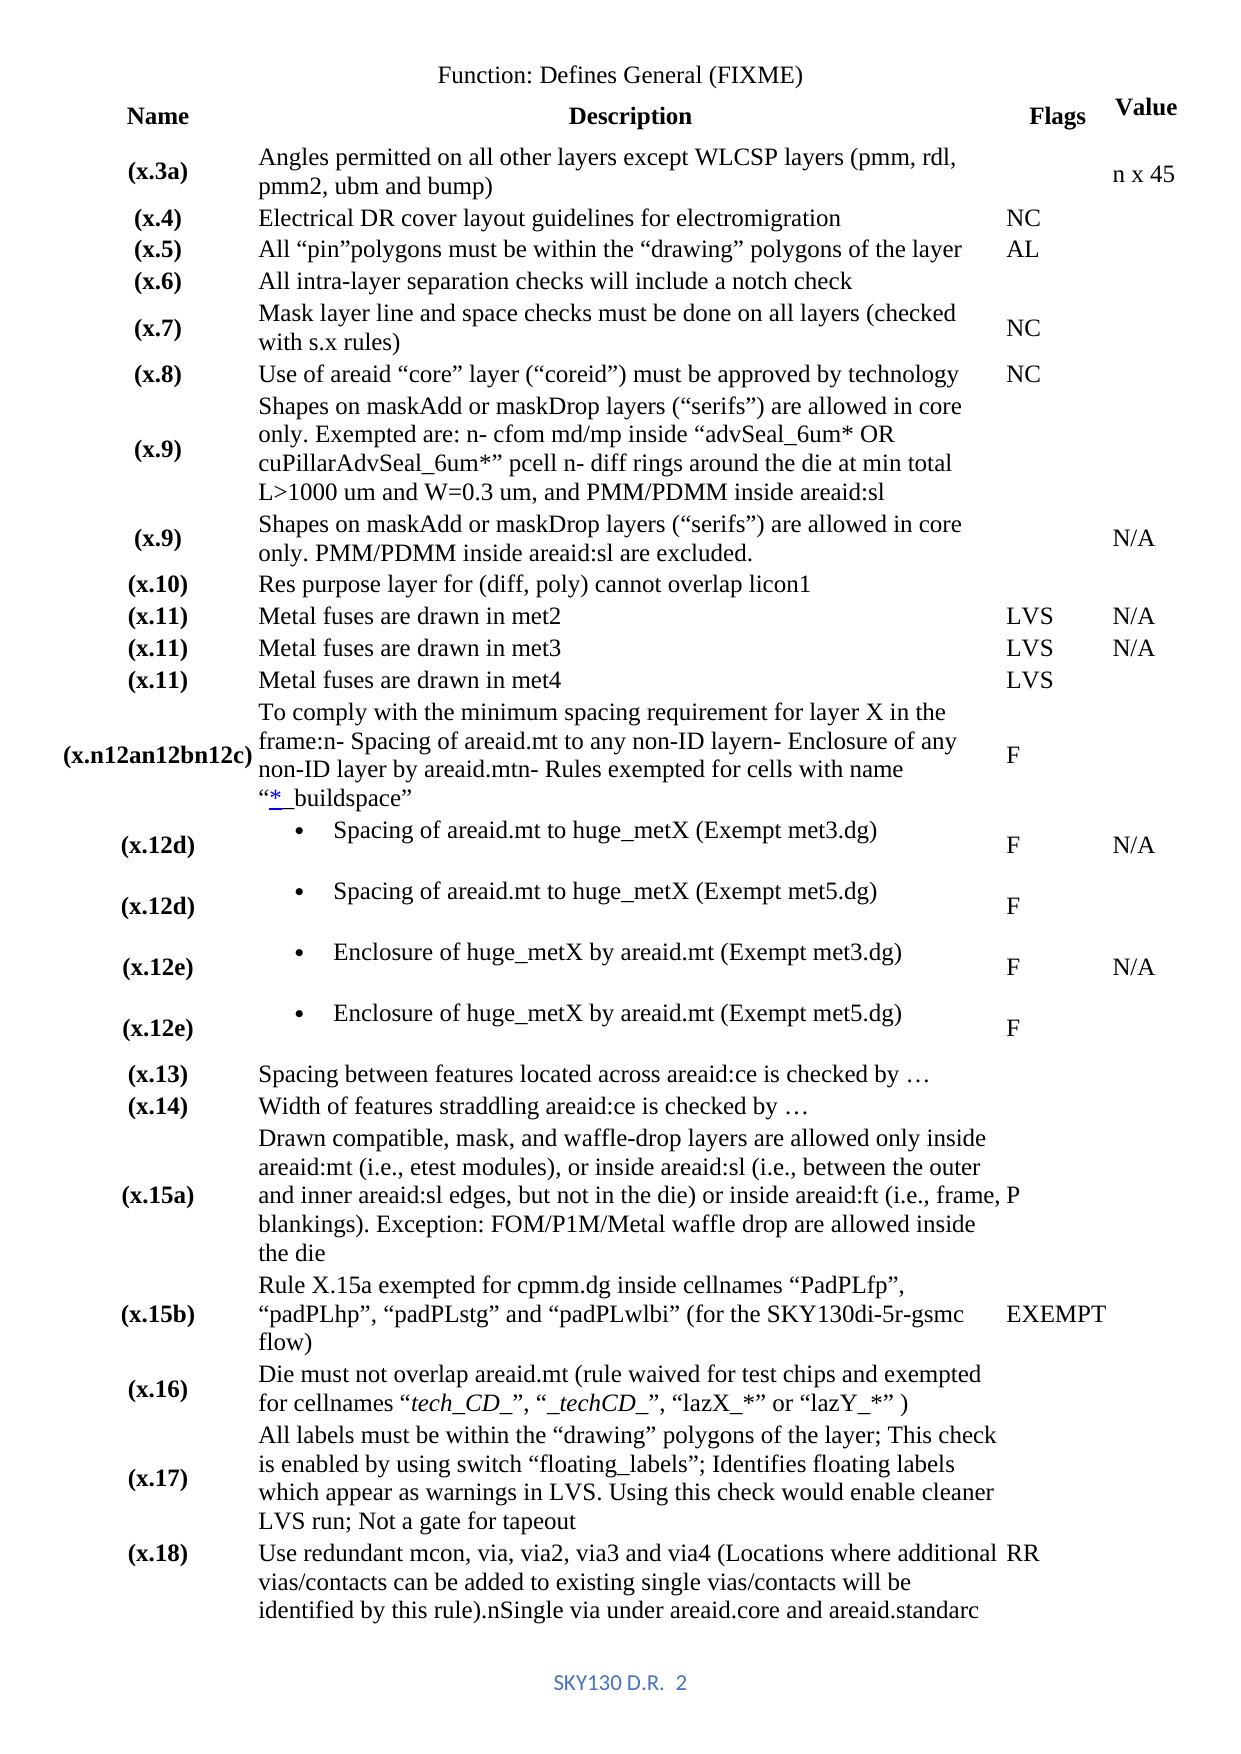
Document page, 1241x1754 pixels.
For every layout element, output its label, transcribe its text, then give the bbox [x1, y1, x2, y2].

table_cell (x.9) [59, 389, 256, 507]
table_cell [1005, 389, 1111, 507]
table_cell NC [1005, 201, 1111, 233]
table_cell EXEMPT [1005, 1269, 1111, 1358]
table_cell All “pin”polygons must be within the “drawing” polygons of the layer [256, 233, 1004, 265]
table_cell (x.11) [59, 600, 256, 632]
table_cell (x.6) [59, 265, 256, 297]
table_cell (x.12d) [59, 814, 256, 875]
table_cell [1111, 696, 1181, 814]
table_cell (x.9) [59, 508, 256, 568]
table_cell Electrical DR cover layout guidelines for electromigration [256, 201, 1004, 233]
table_cell (x.5) [59, 233, 256, 265]
table_cell (x.17) [59, 1419, 256, 1537]
table_cell (x.15a) [59, 1122, 256, 1268]
table_cell [1005, 568, 1111, 600]
table_cell Enclosure of huge_metX by areaid.mt (Exempt met5.dg) [256, 997, 1004, 1058]
table_cell [1111, 1358, 1181, 1418]
table_cell N/A [1111, 600, 1181, 632]
table_cell Use redundant mcon, via, via2, via3 and via4 (Locations where additional vias/contacts can be added to existing single vias/contacts will be identified by this rule).nSingle via under areaid.core and areaid.standarc [256, 1537, 1004, 1626]
table_cell Shapes on maskAdd or maskDrop layers (“serifs”) are allowed in core only. PMM/PDMM inside areaid:sl are excluded. [256, 508, 1004, 568]
table_cell [1005, 141, 1111, 201]
table_header Function: Defines General (FIXME) [59, 59, 1181, 91]
table_cell Description [256, 91, 1004, 141]
table_cell [1005, 1419, 1111, 1537]
table_cell [1005, 508, 1111, 568]
table_cell (x.4) [59, 201, 256, 233]
table_cell Name [59, 91, 256, 141]
table_cell [1111, 997, 1181, 1058]
table_cell [1111, 233, 1181, 265]
table_cell LVS [1005, 600, 1111, 632]
table_cell (x.18) [59, 1537, 256, 1626]
table_cell [1111, 358, 1181, 389]
table_cell NC [1005, 358, 1111, 389]
table_cell Width of features straddling areaid:ce is checked by … [256, 1090, 1004, 1122]
table_cell [1111, 875, 1181, 936]
table_cell N/A [1111, 936, 1181, 997]
table_cell (x.12e) [59, 997, 256, 1058]
table_cell P [1005, 1122, 1111, 1268]
table_cell Rule X.15a exempted for cpmm.dg inside cellnames “PadPLfp”, “padPLhp”, “padPLstg” and “padPLwlbi” (for the SKY130di-5r-gsmc flow) [256, 1269, 1004, 1358]
table_cell [1111, 1090, 1181, 1122]
table_cell [1111, 1419, 1181, 1537]
table_cell All labels must be within the “drawing” polygons of the layer; This check is enabled by using switch “floating_labels”; Identifies floating labels which appear as warnings in LVS. Using this check would enable cleaner LVS run; Not a gate for tapeout [256, 1419, 1004, 1537]
table_cell (x.8) [59, 358, 256, 389]
table_cell F [1005, 814, 1111, 875]
table_cell [1111, 664, 1181, 696]
table_cell Spacing of areaid.mt to huge_metX (Exempt met3.dg) [256, 814, 1004, 875]
table_cell RR [1005, 1537, 1111, 1626]
table_cell [1005, 1058, 1111, 1090]
table_cell N/A [1111, 508, 1181, 568]
table_cell To comply with the minimum spacing requirement for layer X in the frame:n- Spacing of areaid.mt to any non-ID layern- Enclosure of any non-ID layer by areaid.mtn- Rules exempted for cells with name “*_buildspace” [256, 696, 1004, 814]
table_cell (x.12d) [59, 875, 256, 936]
table_cell (x.14) [59, 1090, 256, 1122]
table_cell F [1005, 875, 1111, 936]
table_cell [1111, 297, 1181, 357]
table_cell Metal fuses are drawn in met3 [256, 632, 1004, 664]
table_cell Angles permitted on all other layers except WLCSP layers (pmm, rdl, pmm2, ubm and bump) [256, 141, 1004, 201]
table_cell Mask layer line and space checks must be done on all layers (checked with s.x rules) [256, 297, 1004, 357]
table_cell n x 45 [1111, 141, 1181, 201]
table_cell (x.13) [59, 1058, 256, 1090]
table_cell [1111, 1058, 1181, 1090]
table_cell (x.n12an12bn12c) [59, 696, 256, 814]
table_cell [1111, 1537, 1181, 1626]
table_cell (x.3a) [59, 141, 256, 201]
table_cell LVS [1005, 664, 1111, 696]
table_cell F [1005, 696, 1111, 814]
table_cell N/A [1111, 814, 1181, 875]
table_cell All intra-layer separation checks will include a notch check [256, 265, 1004, 297]
table_cell F [1005, 936, 1111, 997]
table_cell AL [1005, 233, 1111, 265]
table_cell Value [1111, 91, 1181, 141]
table_cell [1005, 265, 1111, 297]
table_cell [1111, 389, 1181, 507]
table_cell [1111, 265, 1181, 297]
table_cell Spacing between features located across areaid:ce is checked by … [256, 1058, 1004, 1090]
table_cell (x.11) [59, 632, 256, 664]
table_cell NC [1005, 297, 1111, 357]
table_cell Metal fuses are drawn in met4 [256, 664, 1004, 696]
table_cell (x.7) [59, 297, 256, 357]
table_cell [1111, 1269, 1181, 1358]
table_cell N/A [1111, 632, 1181, 664]
table_cell (x.10) [59, 568, 256, 600]
table_cell Res purpose layer for (diff, poly) cannot overlap licon1 [256, 568, 1004, 600]
table_cell [1111, 1122, 1181, 1268]
table_cell (x.15b) [59, 1269, 256, 1358]
table_cell LVS [1005, 632, 1111, 664]
table_cell (x.11) [59, 664, 256, 696]
table_cell [1111, 568, 1181, 600]
table_cell Metal fuses are drawn in met2 [256, 600, 1004, 632]
table_cell Shapes on maskAdd or maskDrop layers (“serifs”) are allowed in core only. Exempted are: n- cfom md/mp inside “advSeal_6um* OR cuPillarAdvSeal_6um*” pcell n- diff rings around the die at min total L>1000 um and W=0.3 um, and PMM/PDMM inside areaid:sl [256, 389, 1004, 507]
table_cell Flags [1005, 91, 1111, 141]
table_cell Spacing of areaid.mt to huge_metX (Exempt met5.dg) [256, 875, 1004, 936]
table_cell F [1005, 997, 1111, 1058]
table_cell [1005, 1358, 1111, 1418]
table_cell [1005, 1090, 1111, 1122]
table_cell (x.16) [59, 1358, 256, 1418]
table_cell Enclosure of huge_metX by areaid.mt (Exempt met3.dg) [256, 936, 1004, 997]
table_cell Use of areaid “core” layer (“coreid”) must be approved by technology [256, 358, 1004, 389]
table_cell Drawn compatible, mask, and waffle-drop layers are allowed only inside areaid:mt (i.e., etest modules), or inside areaid:sl (i.e., between the outer and inner areaid:sl edges, but not in the die) or inside areaid:ft (i.e., frame, blankings). Exception: FOM/P1M/Metal waffle drop are allowed inside the die [256, 1122, 1004, 1268]
table_cell Die must not overlap areaid.mt (rule waived for test chips and exempted for cellnames “tech_CD_”, “_techCD_”, “lazX_*” or “lazY_*” ) [256, 1358, 1004, 1418]
table_cell [1111, 201, 1181, 233]
table_cell (x.12e) [59, 936, 256, 997]
